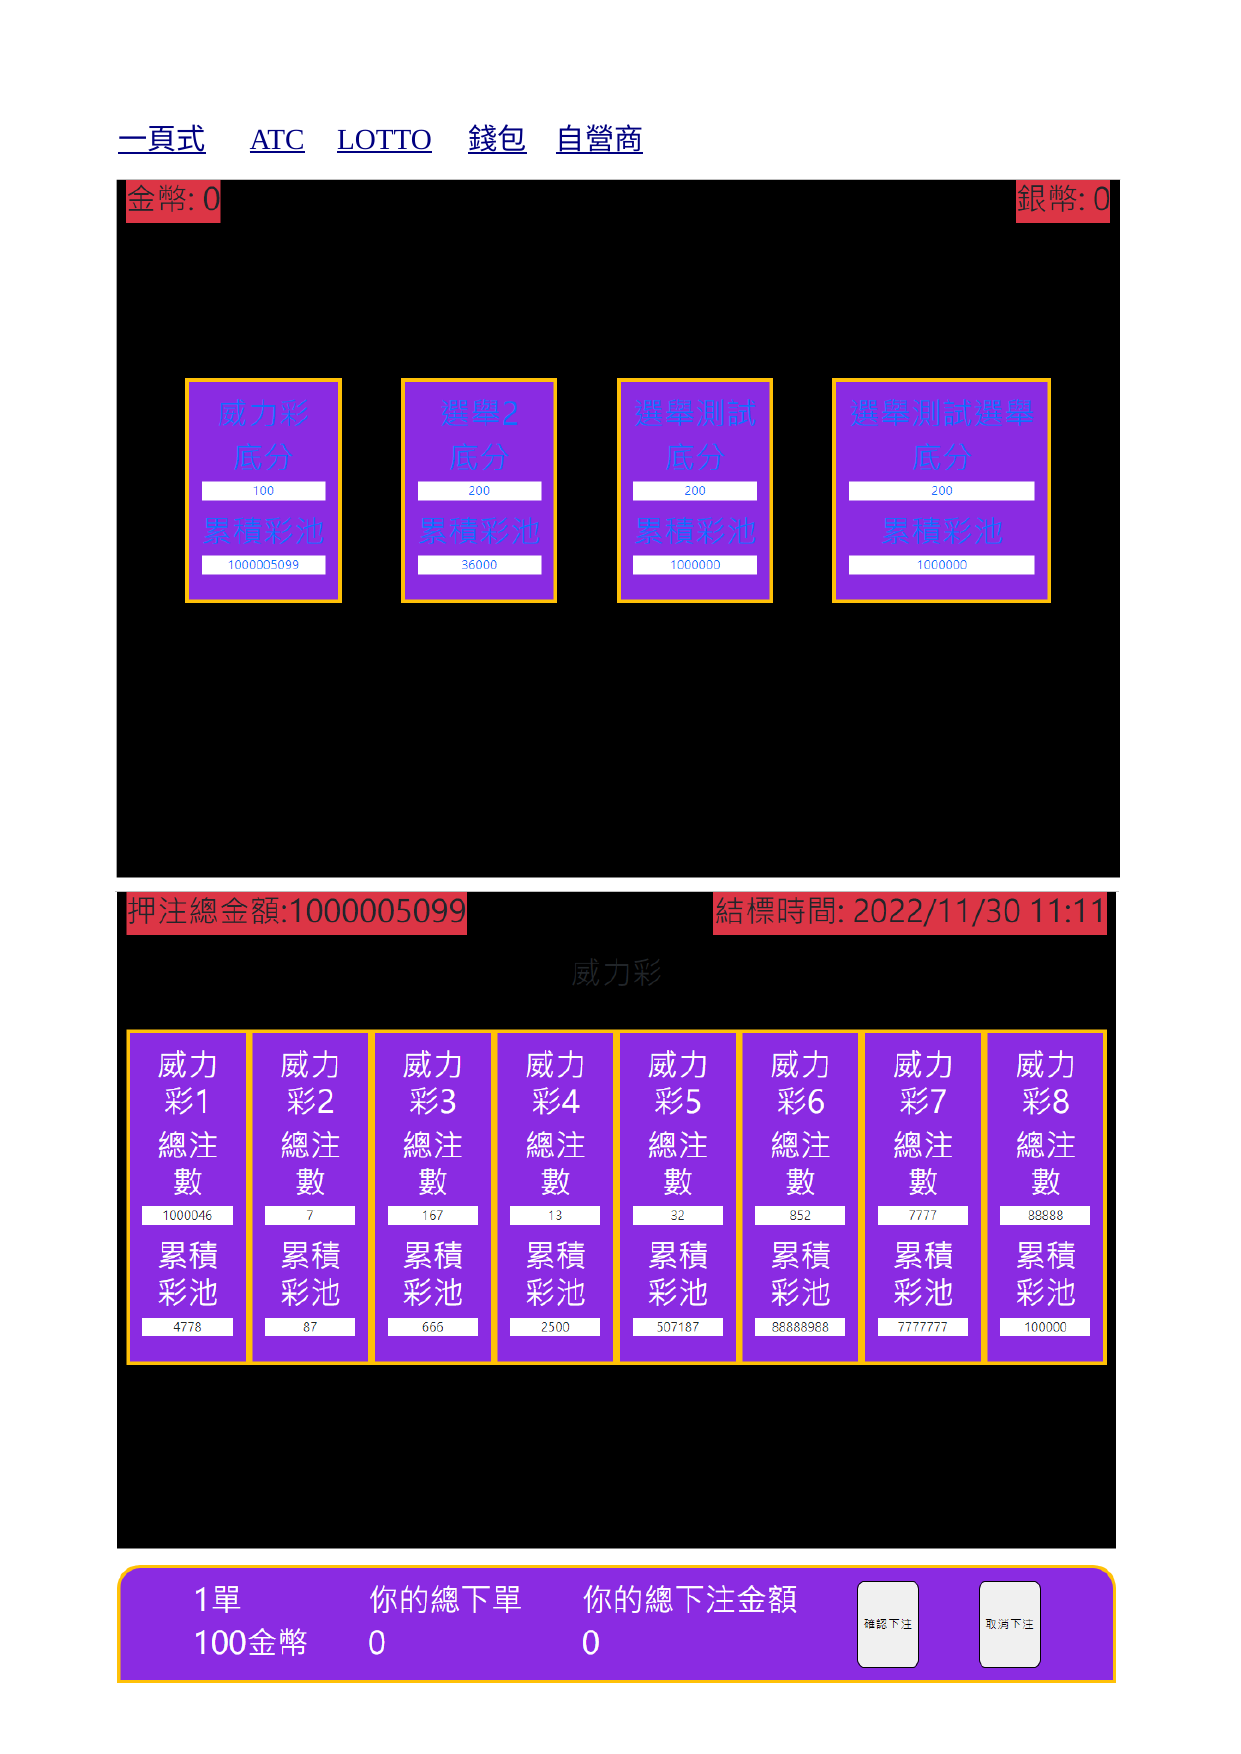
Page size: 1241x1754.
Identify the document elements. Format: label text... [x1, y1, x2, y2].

text 一頁式 ATC LOTTO 錢包 自營商 [118, 118, 1122, 158]
picture [116, 179, 1121, 878]
picture [115, 891, 1119, 1687]
